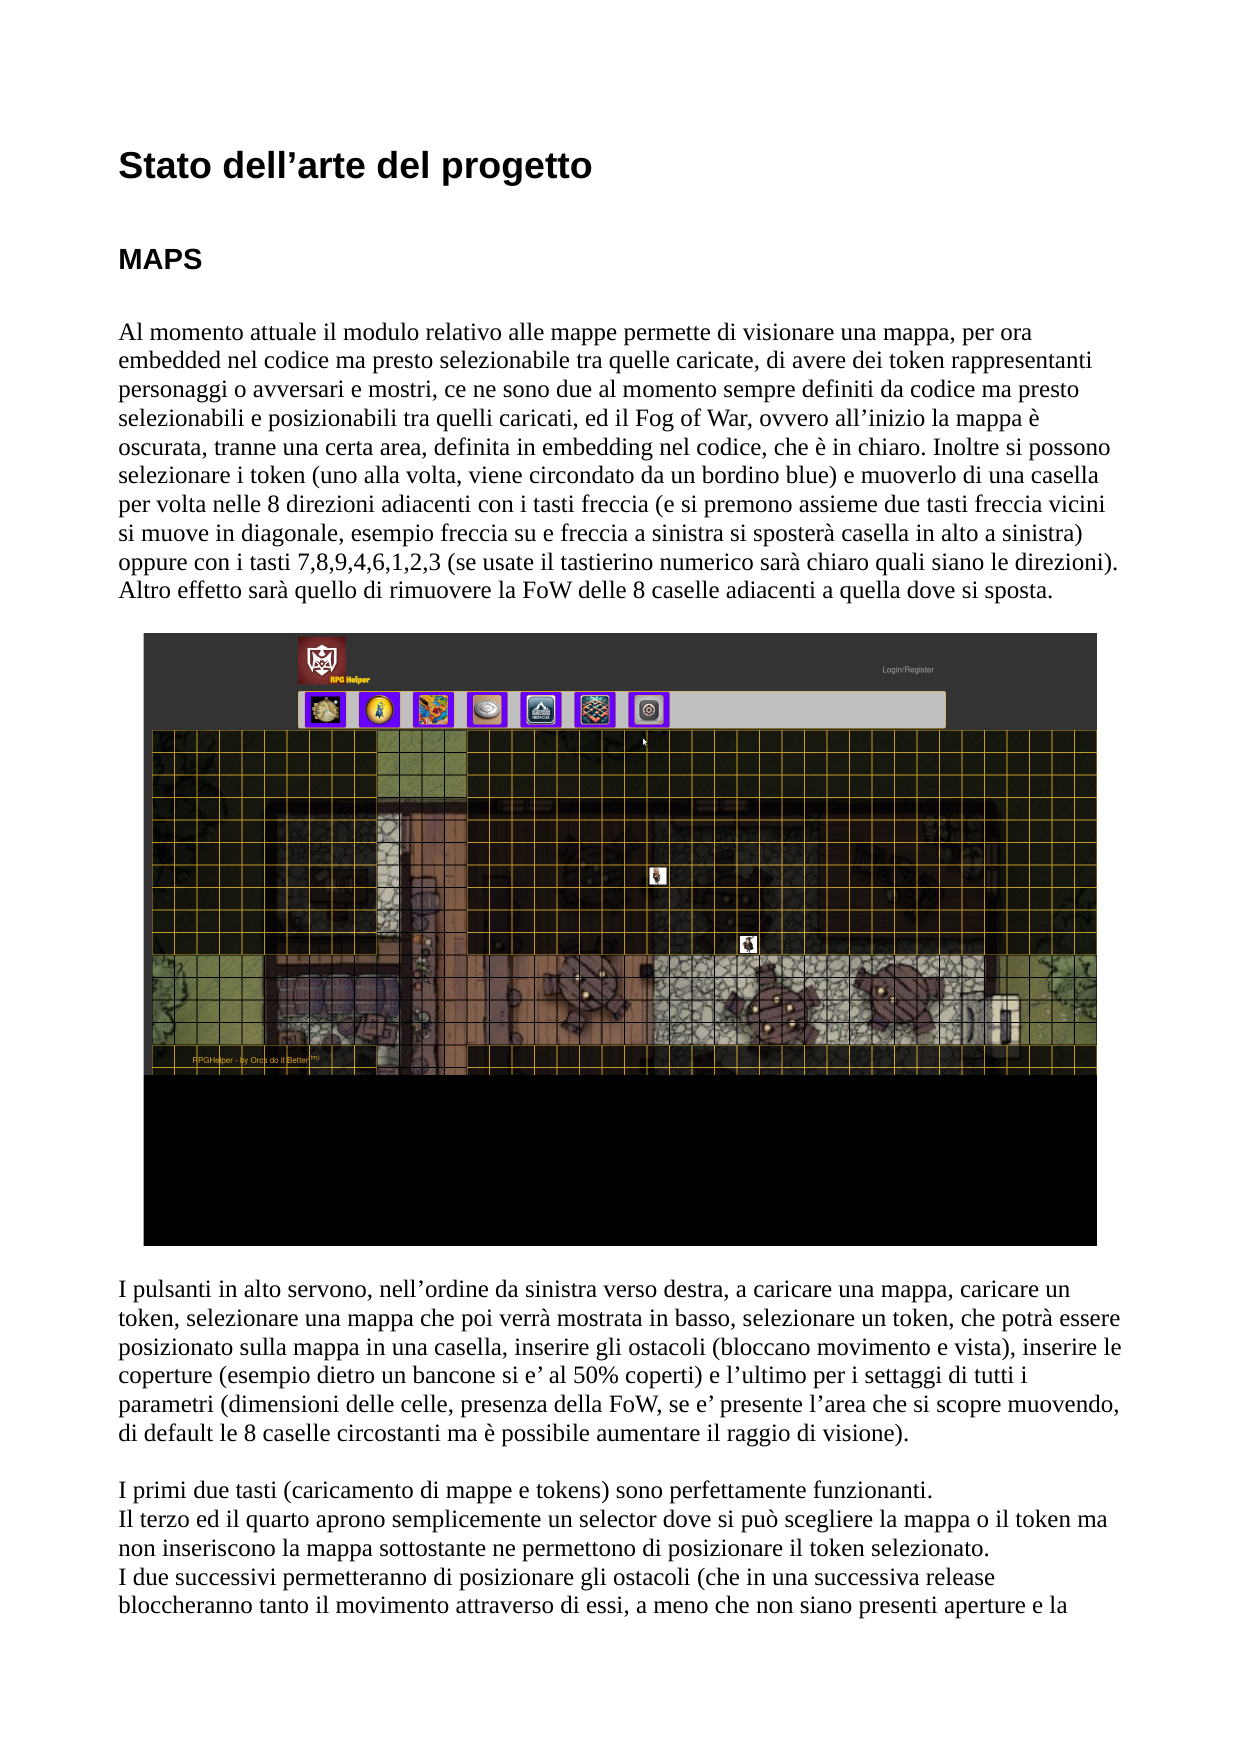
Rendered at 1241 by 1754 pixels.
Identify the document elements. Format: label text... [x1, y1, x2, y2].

text I due successivi permetteranno di posizionare gli ostacoli (che in una successiva release bloccheranno tanto il movimento attraverso di essi, a meno che non siano presenti aperture e la [118, 1562, 1122, 1619]
text I pulsanti in alto servono, nell’ordine da sinistra verso destra, a caricare una mappa, caricare un token, selezionare una mappa che poi verrà mostrata in basso, selezionare un token, che potrà essere posizionato sulla mappa in una casella, inserire gli ostacoli (bloccano movimento e vista), inserire le coperture (esempio dietro un bancone si e’ al 50% coperti) e l’ultimo per i settaggi di tutti i parametri (dimensioni delle celle, presenza della FoW, se e’ presente l’area che si scopre muovendo, di default le 8 caselle circostanti ma è possibile aumentare il raggio di visione). [118, 1274, 1122, 1447]
subtitle MAPS [118, 242, 1122, 276]
text I primi due tasti (caricamento di mappe e tokens) sono perfettamente funzionanti. [118, 1476, 1122, 1504]
picture [143, 633, 1097, 1246]
text Il terzo ed il quarto aprono semplicemente un selector dove si può scegliere la mappa o il token ma non inseriscono la mappa sottostante ne permettono di posizionare il token selezionato. [118, 1504, 1122, 1562]
text Al momento attuale il modulo relativo alle mappe permette di visionare una mappa, per ora embedded nel codice ma presto selezionabile tra quelle caricate, di avere dei token rappresentanti personaggi o avversari e mostri, ce ne sono due al momento sempre definiti da codice ma presto selezionabili e posizionabili tra quelli caricati, ed il Fog of War, ovvero all’inizio la mappa è oscurata, tranne una certa area, definita in embedding nel codice, che è in chiaro. Inoltre si possono selezionare i token (uno alla volta, viene circondato da un bordino blue) e muoverlo di una casella per volta nelle 8 direzioni adiacenti con i tasti freccia (e si premono assieme due tasti freccia vicini si muove in diagonale, esempio freccia su e freccia a sinistra si sposterà casella in alto a sinistra) oppure con i tasti 7,8,9,4,6,1,2,3 (se usate il tastierino numerico sarà chiaro quali siano le direzioni). Altro effetto sarà quello di rimuovere la FoW delle 8 caselle adiacenti a quella dove si sposta. [118, 317, 1122, 604]
subtitle Stato dell’arte del progetto [118, 143, 1122, 186]
